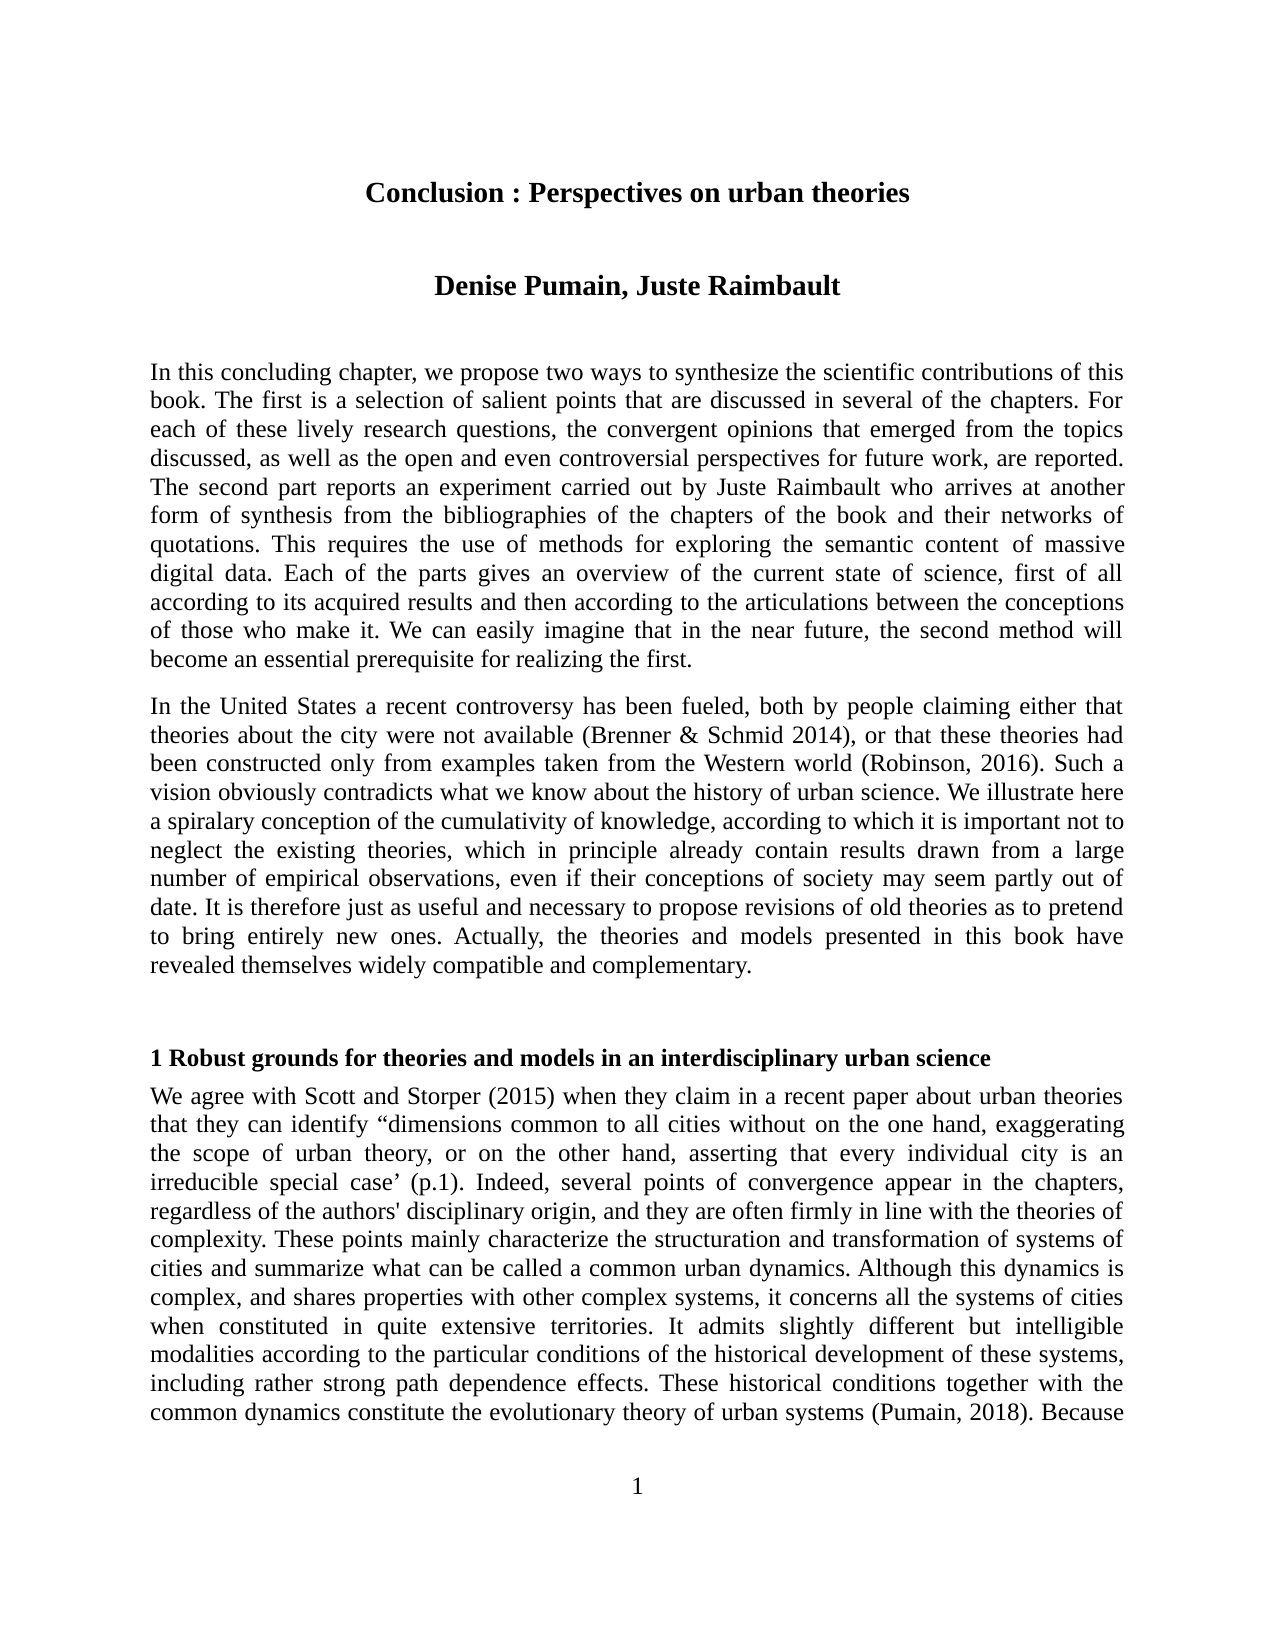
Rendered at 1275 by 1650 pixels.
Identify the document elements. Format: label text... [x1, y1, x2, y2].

text We agree with Scott and Storper (2015) when they claim in a recent paper about urban theories that they can identify “dimensions common to all cities without on the one hand, exaggerating the scope of urban theory, or on the other hand, asserting that every individual city is an irreducible special case’ (p.1). Indeed, several points of convergence appear in the chapters, regardless of the authors' disciplinary origin, and they are often firmly in line with the theories of complexity. These points mainly characterize the structuration and transformation of systems of cities and summarize what can be called a common urban dynamics. Although this dynamics is complex, and shares properties with other complex systems, it concerns all the systems of cities when constituted in quite extensive territories. It admits slightly different but intelligible modalities according to the particular conditions of the historical development of these systems, including rather strong path dependence effects. These historical conditions together with the common dynamics constitute the evolutionary theory of urban systems (Pumain, 2018). Because [150, 1081, 1125, 1426]
text 1 Robust grounds for theories and models in an interdisciplinary urban science [150, 1043, 1125, 1072]
title Conclusion : Perspectives on urban theories [150, 175, 1125, 208]
text In the United States a recent controversy has been fueled, both by people claiming either that theories about the city were not available (Brenner & Schmid 2014), or that these theories had been constructed only from examples taken from the Western world (Robinson, 2016). Such a vision obviously contradicts what we know about the history of urban science. We illustrate here a spiralary conception of the cumulativity of knowledge, according to which it is important not to neglect the existing theories, which in principle already contain results drawn from a large number of empirical observations, even if their conceptions of society may seem partly out of date. It is therefore just as useful and necessary to propose revisions of old theories as to pretend to bring entirely new ones. Actually, the theories and models presented in this book have revealed themselves widely compatible and complementary. [150, 691, 1125, 978]
text Denise Pumain, Juste Raimbault [150, 268, 1125, 301]
text In this concluding chapter, we propose two ways to synthesize the scientific contributions of this book. The first is a selection of salient points that are discussed in several of the chapters. For each of these lively research questions, the convergent opinions that emerged from the topics discussed, as well as the open and even controversial perspectives for future work, are reported. The second part reports an experiment carried out by Juste Raimbault who arrives at another form of synthesis from the bibliographies of the chapters of the book and their networks of quotations. This requires the use of methods for exploring the semantic content of massive digital data. Each of the parts gives an overview of the current state of science, first of all according to its acquired results and then according to the articulations between the conceptions of those who make it. We can easily imagine that in the near future, the second method will become an essential prerequisite for realizing the first. [150, 357, 1125, 673]
